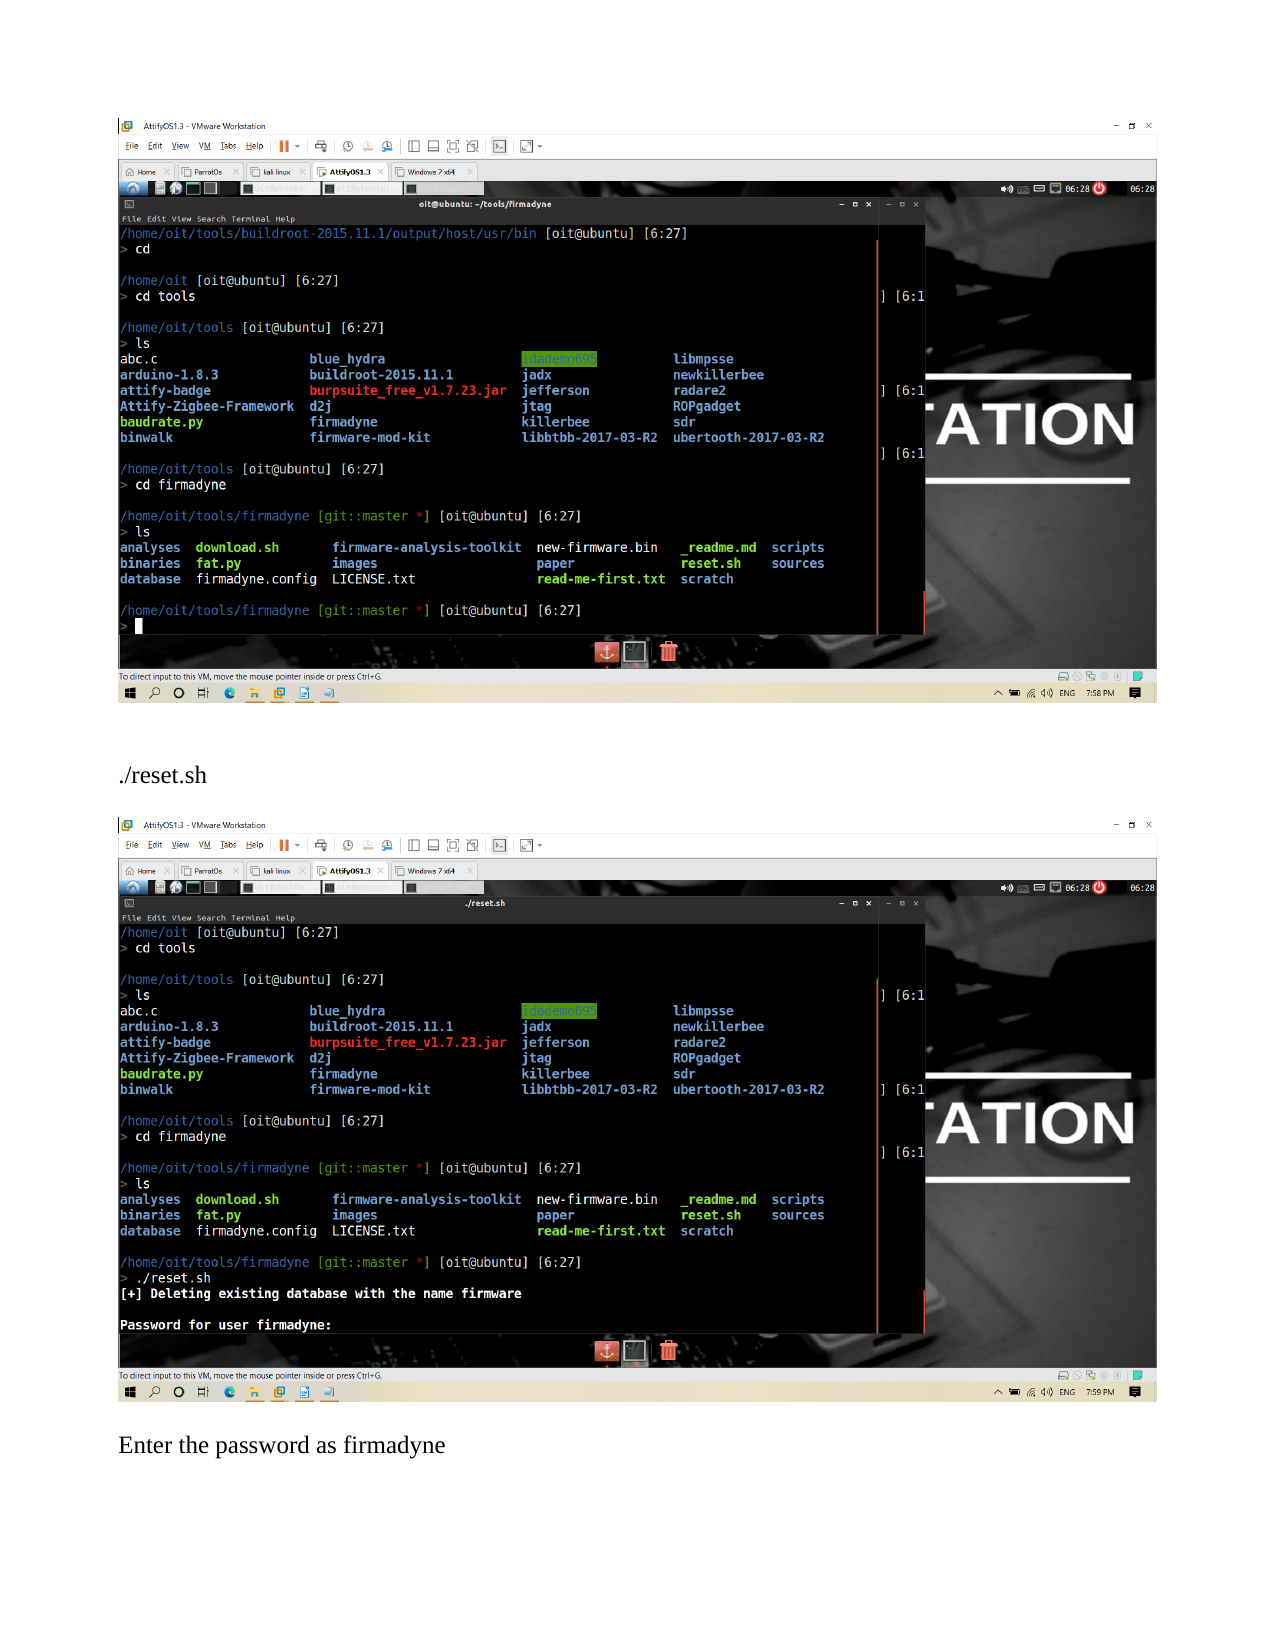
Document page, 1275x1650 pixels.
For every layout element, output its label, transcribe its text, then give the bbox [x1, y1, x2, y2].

picture [118, 817, 1157, 1402]
text ./reset.sh [118, 760, 1157, 789]
text Enter the password as firmadyne [118, 1430, 1157, 1459]
picture [118, 118, 1157, 703]
